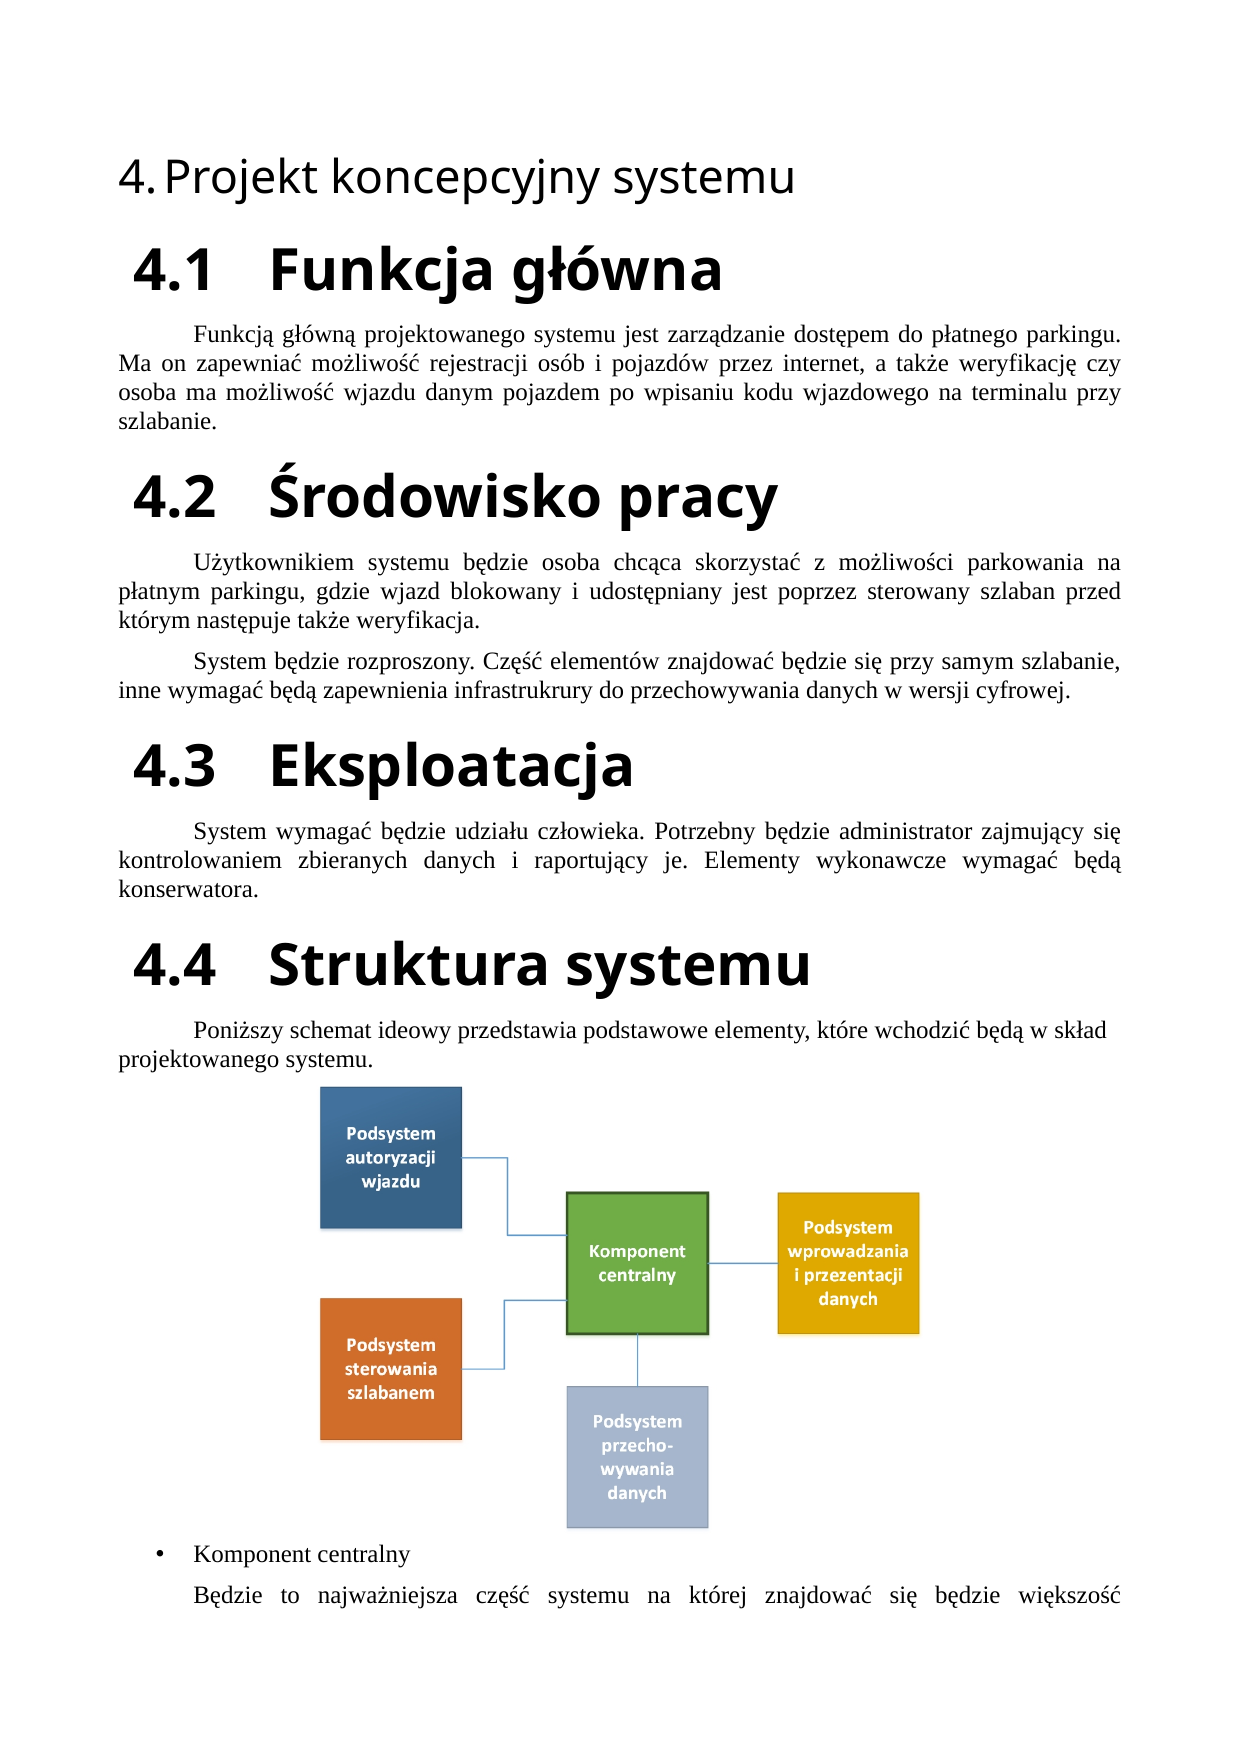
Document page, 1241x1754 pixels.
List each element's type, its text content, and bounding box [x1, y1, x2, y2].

subtitle Projekt koncepcyjny systemu [118, 143, 1122, 207]
text Użytkownikiem systemu będzie osoba chcąca skorzystać z możliwości parkowania na płatnym parkingu, gdzie wjazd blokowany i udostępniany jest poprzez sterowany szlaban przed którym następuje także weryfikacja. [118, 547, 1122, 633]
subtitle Struktura systemu [118, 923, 1122, 1003]
text System wymagać będzie udziału człowieka. Potrzebny będzie administrator zajmujący się kontrolowaniem zbieranych danych i raportujący je. Elementy wykonawcze wymagać będą konserwatora. [118, 816, 1122, 903]
picture [316, 1085, 924, 1534]
text Będzie to najważniejsza część systemu na której znajdować się będzie większość [118, 1580, 1122, 1609]
subtitle Środowisko pracy [118, 455, 1122, 535]
text Funkcją główną projektowanego systemu jest zarządzanie dostępem do płatnego parkingu. Ma on zapewniać możliwość rejestracji osób i pojazdów przez internet, a także weryfikację czy osoba ma możliwość wjazdu danym pojazdem po wpisaniu kodu wjazdowego na terminalu przy szlabanie. [118, 319, 1122, 434]
subtitle Funkcja główna [118, 227, 1122, 307]
list Komponent centralny [156, 1539, 1122, 1568]
text System będzie rozproszony. Część elementów znajdować będzie się przy samym szlabanie, inne wymagać będą zapewnienia infrastrukrury do przechowywania danych w wersji cyfrowej. [118, 646, 1122, 703]
text Poniższy schemat ideowy przedstawia podstawowe elementy, które wchodzić będą w skład projektowanego systemu. [118, 1015, 1122, 1073]
subtitle Eksploatacja [118, 724, 1122, 804]
